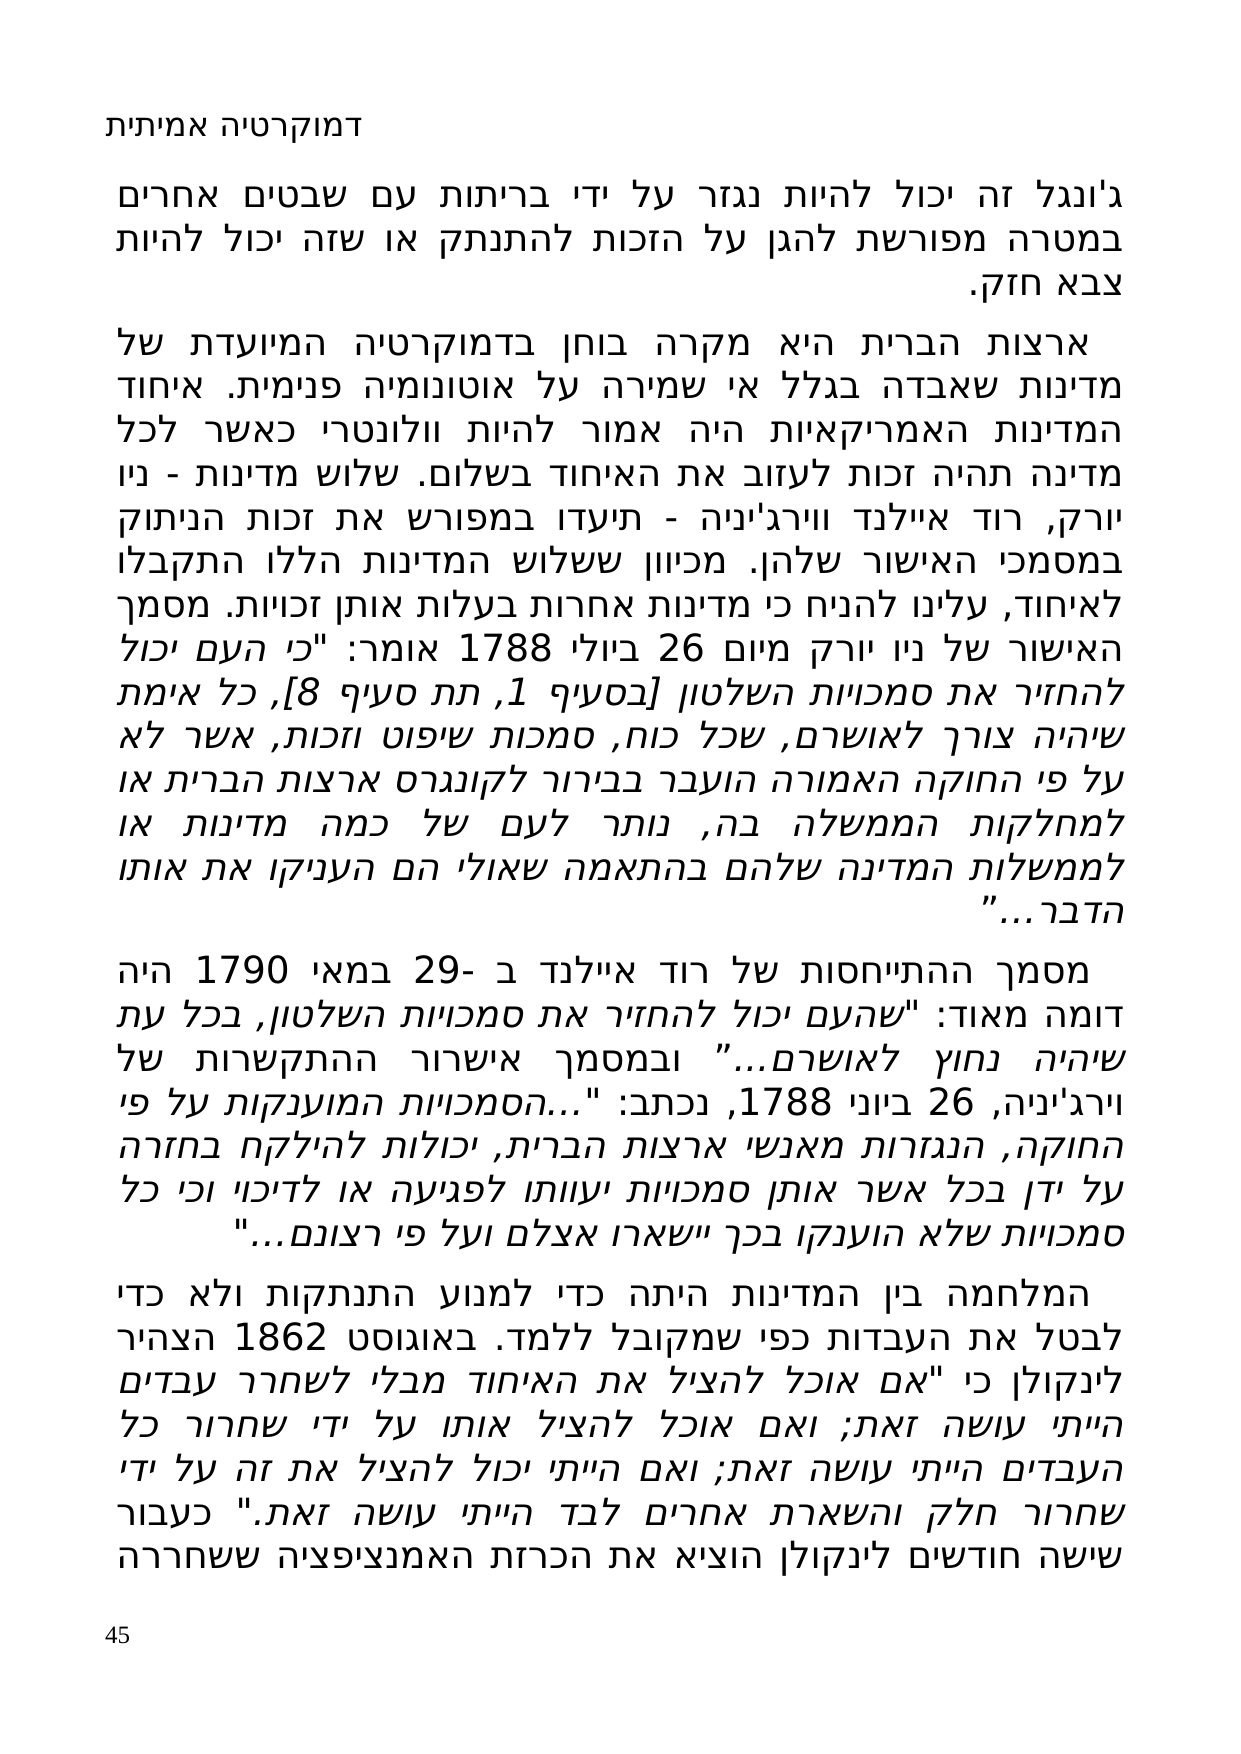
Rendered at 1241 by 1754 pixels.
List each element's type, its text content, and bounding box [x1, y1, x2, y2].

text מסמך ההתייחסות של רוד איילנד ב -29 במאי 1790 היה דומה מאוד: "שהעם יכול להחזיר את סמכויות השלטון, בכל עת שיהיה נחוץ לאושרם...” ובמסמך אישרור ההתקשרות של וירג'יניה, 26 ביוני 1788, נכתב: "…הסמכויות המוענקות על פי החוקה, הנגזרות מאנשי ארצות הברית, יכולות להילקח בחזרה על ידן בכל אשר אותן סמכויות יעוותו לפגיעה או לדיכוי וכי כל סמכויות שלא הוענקו בכך יישארו אצלם ועל פי רצונם…" [116, 949, 1124, 1255]
text ארצות הברית היא מקרה בוחן בדמוקרטיה המיועדת של מדינות שאבדה בגלל אי שמירה על אוטונומיה פנימית. איחוד המדינות האמריקאיות היה אמור להיות וולונטרי כאשר לכל מדינה תהיה זכות לעזוב את האיחוד בשלום. שלוש מדינות - ניו יורק, רוד איילנד ווירג'יניה - תיעדו במפורש את זכות הניתוק במסמכי האישור שלהן. מכיוון ששלוש המדינות הללו התקבלו לאיחוד, עלינו להניח כי מדינות אחרות בעלות אותן זכויות. מסמך האישור של ניו יורק מיום 26 ביולי 1788 אומר: "כי העם יכול להחזיר את סמכויות השלטון [בסעיף 1, תת סעיף 8], כל אימת שיהיה צורך לאושרם, שכל כוח, סמכות שיפוט וזכות, אשר לא על פי החוקה האמורה הועבר בבירור לקונגרס ארצות הברית או למחלקות הממשלה בה, נותר לעם של כמה מדינות או לממשלות המדינה שלהם בהתאמה שאולי הם העניקו את אותו הדבר…” [116, 320, 1124, 932]
text המלחמה בין המדינות היתה כדי למנוע התנתקות ולא כדי לבטל את העבדות כפי שמקובל ללמד. באוגוסט 1862 הצהיר לינקולן כי "אם אוכל להציל את האיחוד מבלי לשחרר עבדים הייתי עושה זאת; ואם אוכל להציל אותו על ידי שחרור כל העבדים הייתי עושה זאת; ואם הייתי יכול להציל את זה על ידי שחרור חלק והשארת אחרים לבד הייתי עושה זאת." כעבור שישה חודשים לינקולן הוציא את הכרזת האמנציפציה ששחררה רק עבדים בדרום. ציטוט זה מדגים בהינף יד אחת כיצד המדינות המרכיבות את ה"דמוקרטיה של ארצות הברית" איבדו את הזכות המשתמעת להתנתק כפי שתועדה במסמכי האישרור שלהן. למדינות הדרום לא היה כוח ג'ונגל מספיק ואוטונומיה כלכלית בכדי לאכוף את חוזה השלום המכונה חוקת ארצות הברית. [116, 1271, 1124, 1577]
text ג'ונגל זה יכול להיות נגזר על ידי בריתות עם שבטים אחרים במטרה מפורשת להגן על הזכות להתנתק או שזה יכול להיות צבא חזק. [116, 172, 1124, 304]
